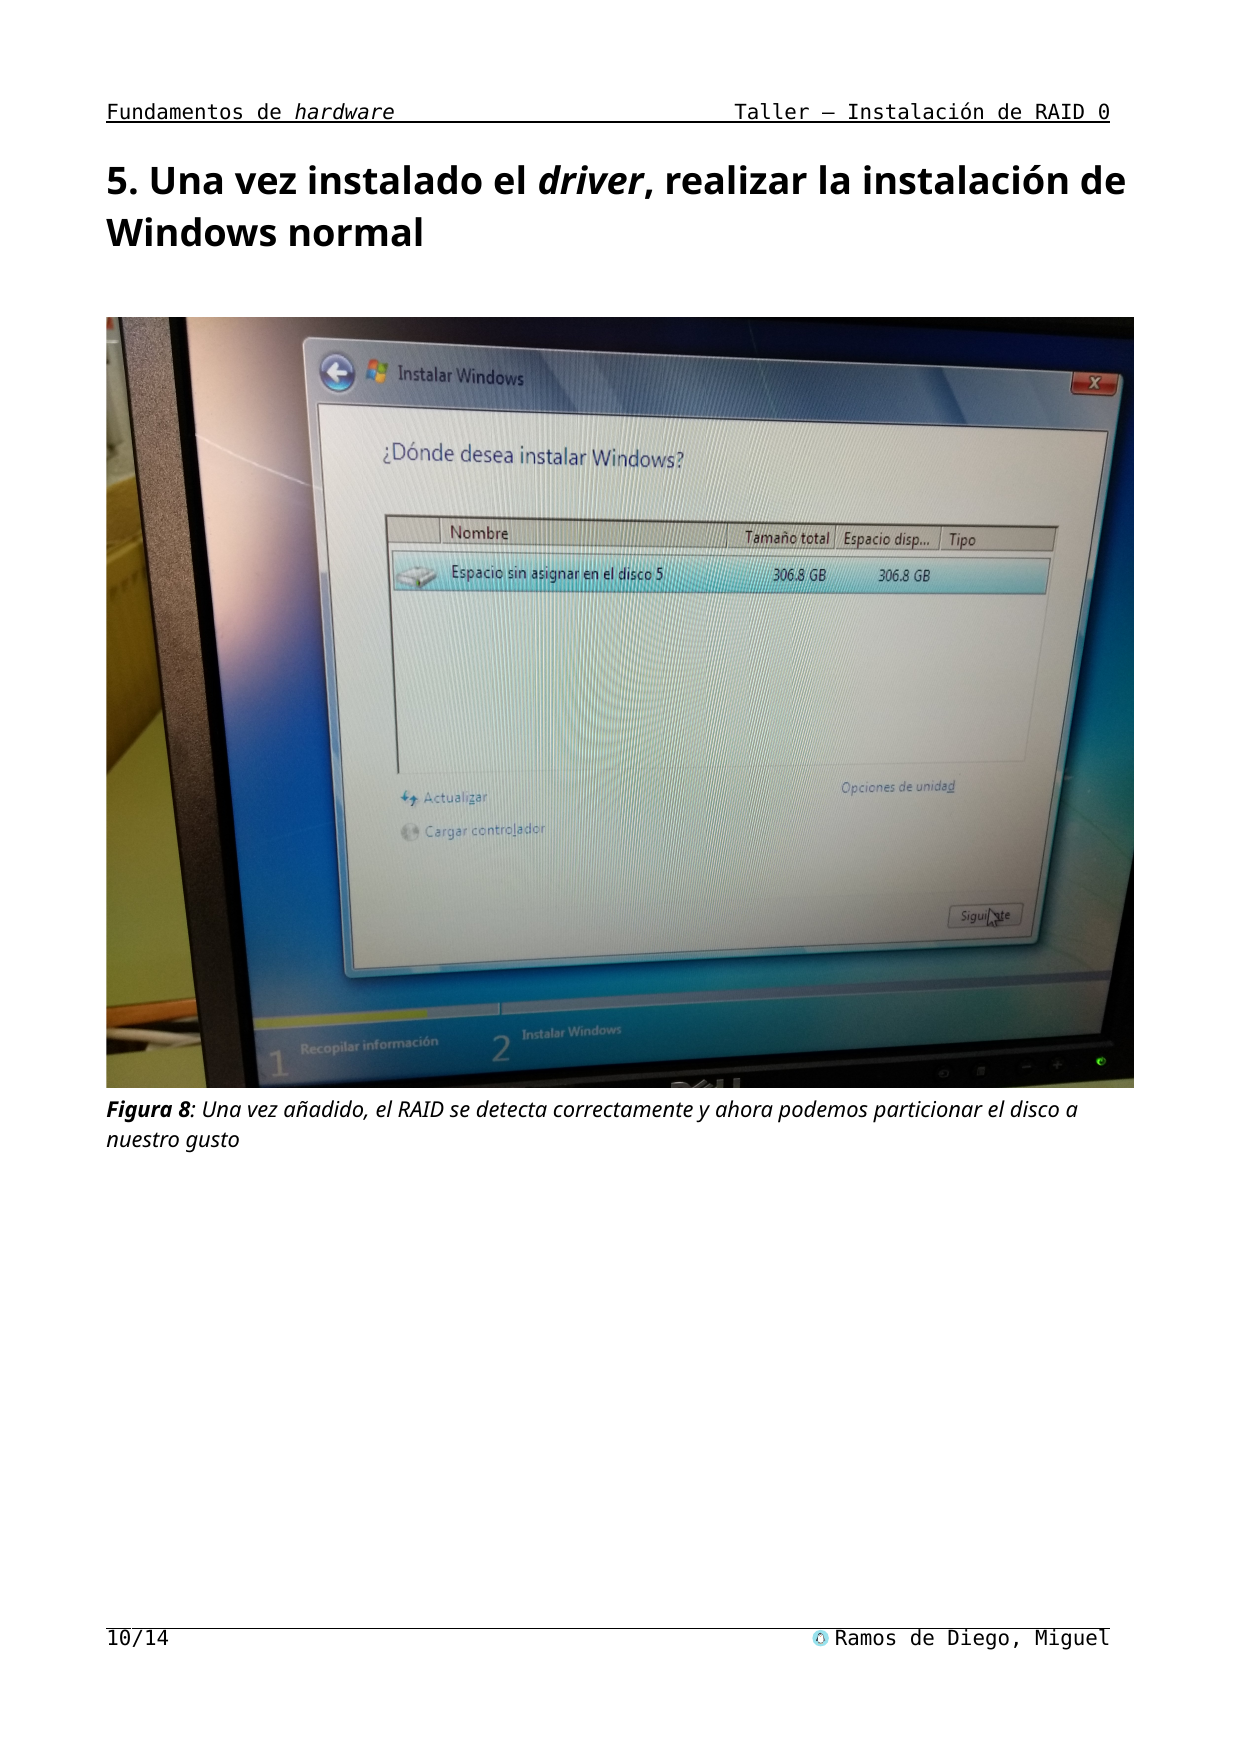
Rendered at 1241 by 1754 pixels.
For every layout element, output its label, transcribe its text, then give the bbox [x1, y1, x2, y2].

text Figura 8: Una vez añadido, el RAID se detecta correctamente y ahora podemos particionar el disco a nuestro gusto [106, 1088, 1134, 1154]
picture [106, 317, 1134, 1088]
subtitle 5. Una vez instalado el driver, realizar la instalación de Windows normal [106, 154, 1134, 257]
